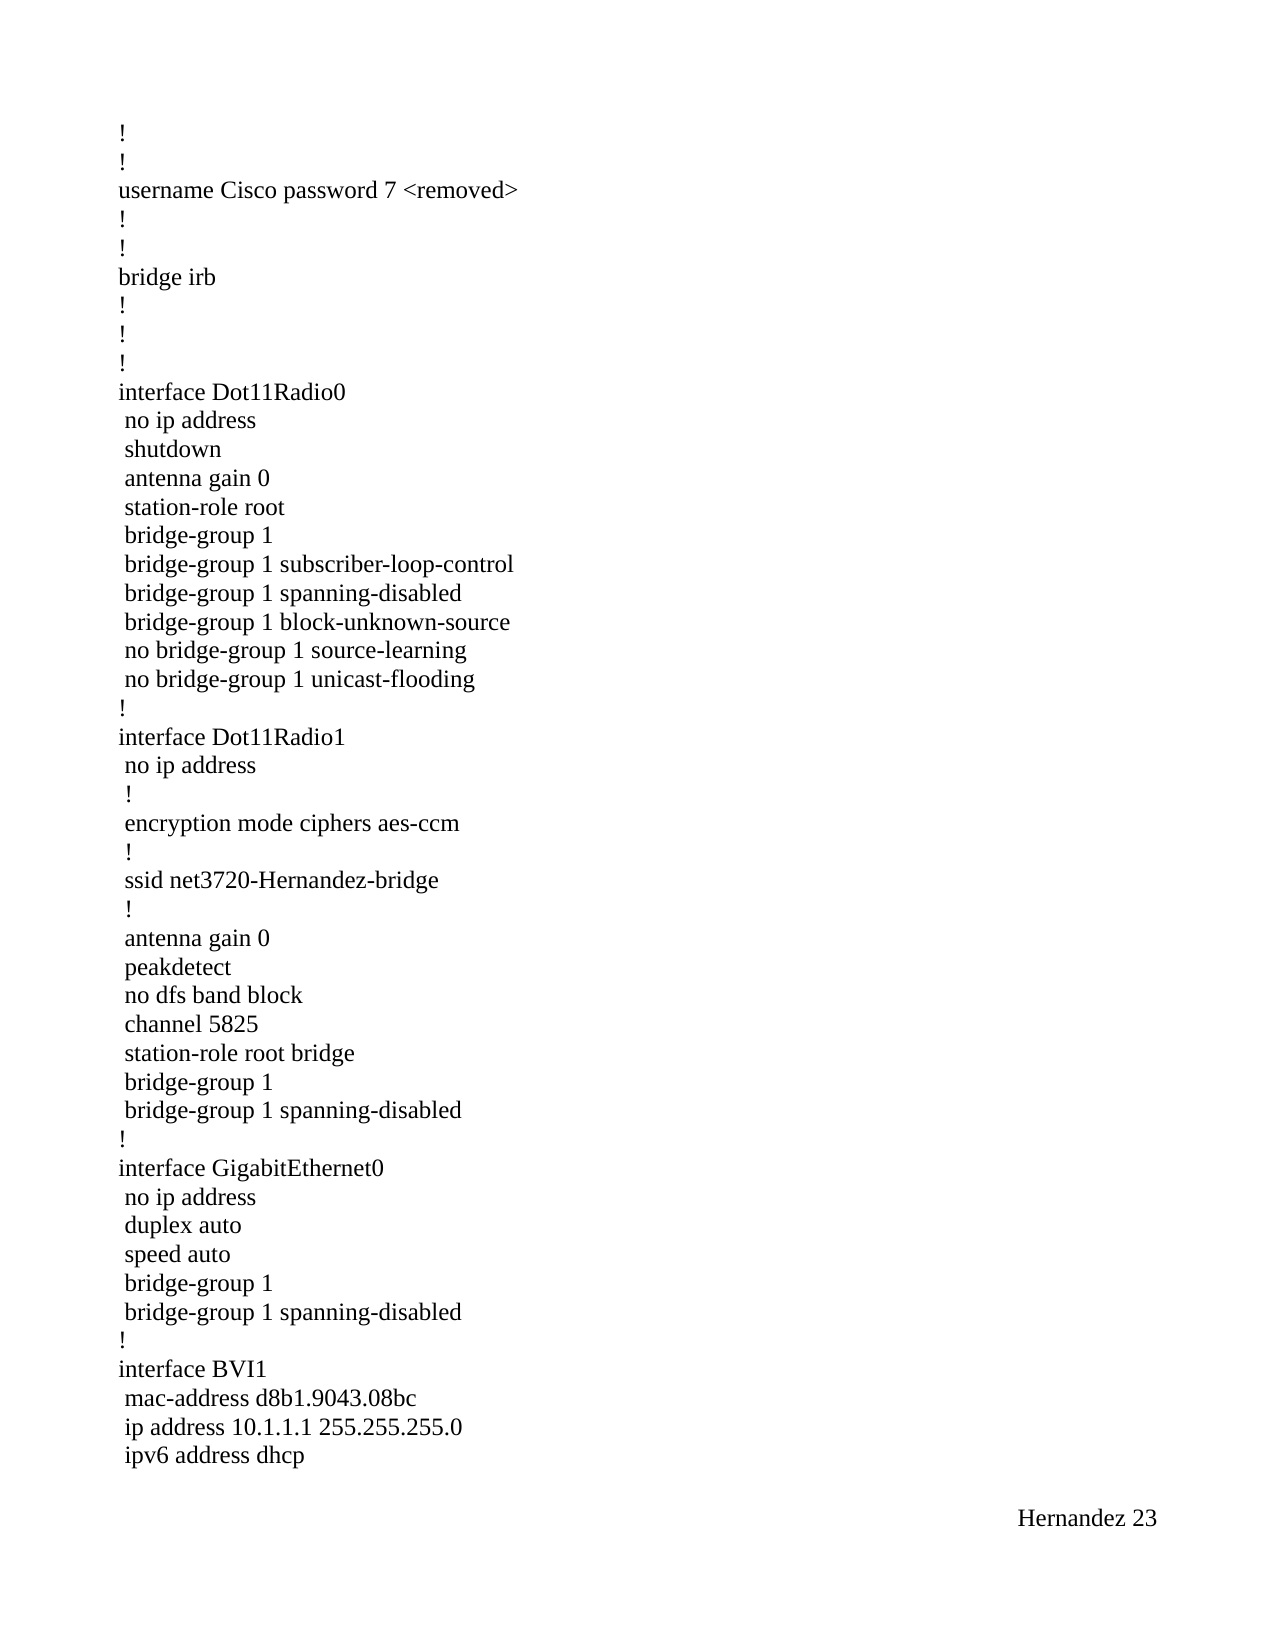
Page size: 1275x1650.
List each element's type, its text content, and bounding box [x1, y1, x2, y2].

text antenna gain 0 [118, 923, 1157, 952]
text no bridge-group 1 source-learning [118, 636, 1157, 664]
text interface BVI1 [118, 1354, 1157, 1383]
text no ip address [118, 1182, 1157, 1211]
text shutdown [118, 434, 1157, 463]
text no ip address [118, 751, 1157, 779]
text encryption mode ciphers aes-ccm [118, 808, 1157, 837]
text duplex auto [118, 1211, 1157, 1239]
text speed auto [118, 1239, 1157, 1268]
text ! [118, 693, 1157, 722]
text bridge irb [118, 262, 1157, 291]
text no ip address [118, 406, 1157, 434]
text bridge-group 1 spanning-disabled [118, 1096, 1157, 1124]
text channel 5825 [118, 1009, 1157, 1038]
text ! [118, 147, 1157, 176]
text ! [118, 837, 1157, 866]
text ! [118, 204, 1157, 233]
text station-role root [118, 492, 1157, 521]
text bridge-group 1 [118, 1268, 1157, 1297]
text interface Dot11Radio0 [118, 377, 1157, 406]
text mac-address d8b1.9043.08bc [118, 1383, 1157, 1412]
text interface Dot11Radio1 [118, 722, 1157, 751]
text ! [118, 233, 1157, 262]
text interface GigabitEthernet0 [118, 1153, 1157, 1182]
text ! [118, 291, 1157, 319]
text ! [118, 1326, 1157, 1354]
text bridge-group 1 subscriber-loop-control [118, 549, 1157, 578]
text antenna gain 0 [118, 463, 1157, 492]
text no bridge-group 1 unicast-flooding [118, 664, 1157, 693]
text ! [118, 348, 1157, 377]
text no dfs band block [118, 981, 1157, 1009]
text ssid net3720-Hernandez-bridge [118, 866, 1157, 894]
text bridge-group 1 [118, 1067, 1157, 1096]
text ipv6 address dhcp [118, 1441, 1157, 1469]
text bridge-group 1 spanning-disabled [118, 1297, 1157, 1326]
text bridge-group 1 spanning-disabled [118, 578, 1157, 607]
text bridge-group 1 block-unknown-source [118, 607, 1157, 636]
text ! [118, 894, 1157, 923]
text peakdetect [118, 952, 1157, 981]
text bridge-group 1 [118, 521, 1157, 549]
text ! [118, 319, 1157, 348]
text ip address 10.1.1.1 255.255.255.0 [118, 1412, 1157, 1441]
text username Cisco password 7 <removed> [118, 176, 1157, 204]
text ! [118, 118, 1157, 147]
text ! [118, 1124, 1157, 1153]
text station-role root bridge [118, 1038, 1157, 1067]
text ! [118, 779, 1157, 808]
